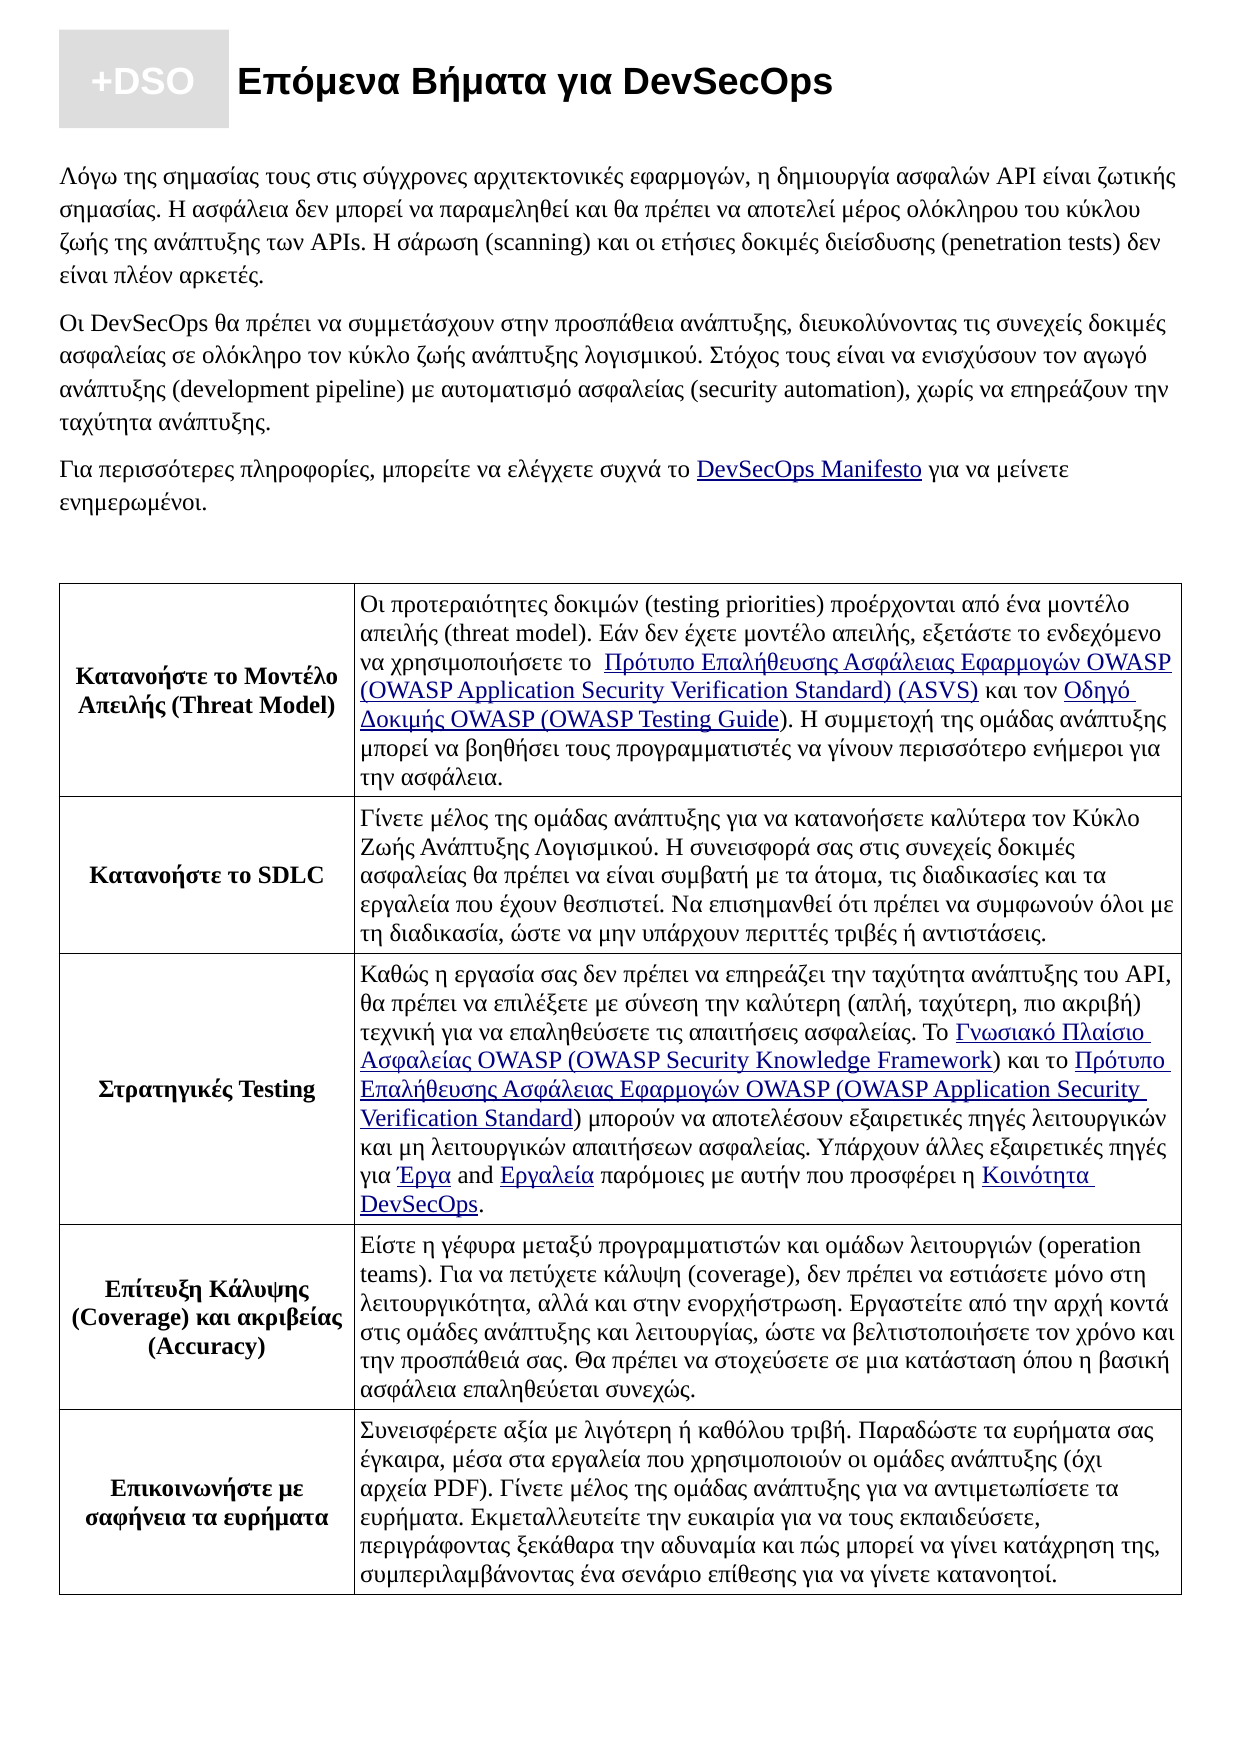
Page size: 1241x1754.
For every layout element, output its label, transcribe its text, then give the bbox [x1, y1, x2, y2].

text Για περισσότερες πληροφορίες, μπορείτε να ελέγχετε συχνά το DevSecOps Manifesto για να μείνετε ενημερωμένοι. [59, 454, 1181, 516]
text Οι DevSecOps θα πρέπει να συμμετάσχουν στην προσπάθεια ανάπτυξης, διευκολύνοντας τις συνεχείς δοκιμές ασφαλείας σε ολόκληρο τον κύκλο ζωής ανάπτυξης λογισμικού. Στόχος τους είναι να ενισχύσουν τον αγωγό ανάπτυξης (development pipeline) με αυτοματισμό ασφαλείας (security automation), χωρίς να επηρεάζουν την ταχύτητα ανάπτυξης. [59, 308, 1181, 435]
table_cell Συνεισφέρετε αξία με λιγότερη ή καθόλου τριβή. Παραδώστε τα ευρήματα σας έγκαιρα, μέσα στα εργαλεία που χρησιμοποιούν οι ομάδες ανάπτυξης (όχι αρχεία PDF). Γίνετε μέλος της ομάδας ανάπτυξης για να αντιμετωπίσετε τα ευρήματα. Εκμεταλλευτείτε την ευκαιρία για να τους εκπαιδεύσετε, περιγράφοντας ξεκάθαρα την αδυναμία και πώς μπορεί να γίνει κατάχρηση της, συμπεριλαμβάνοντας ένα σενάριο επίθεσης για να γίνετε κατανοητοί. [355, 1410, 1181, 1594]
table_cell Κατανoήστε το SDLC [60, 797, 354, 952]
table_cell Επίτευξη Κάλυψης (Coverage) και ακριβείας (Accuracy) [60, 1225, 354, 1409]
table_cell Στρατηγικές Testing [60, 954, 354, 1224]
table_cell Γίνετε μέλος της ομάδας ανάπτυξης για να κατανοήσετε καλύτερα τον Κύκλο Ζωής Ανάπτυξης Λογισμικού. Η συνεισφορά σας στις συνεχείς δοκιμές ασφαλείας θα πρέπει να είναι συμβατή με τα άτομα, τις διαδικασίες και τα εργαλεία που έχουν θεσπιστεί. Να επισημανθεί ότι πρέπει να συμφωνούν όλοι με τη διαδικασία, ώστε να μην υπάρχουν περιττές τριβές ή αντιστάσεις. [355, 797, 1181, 952]
table_cell Επικοινωνήστε με σαφήνεια τα ευρήματα [60, 1410, 354, 1594]
table_cell Είστε η γέφυρα μεταξύ προγραμματιστών και ομάδων λειτουργιών (operation teams). Για να πετύχετε κάλυψη (coverage), δεν πρέπει να εστιάσετε μόνο στη λειτουργικότητα, αλλά και στην ενορχήστρωση. Εργαστείτε από την αρχή κοντά στις ομάδες ανάπτυξης και λειτουργίας, ώστε να βελτιστοποιήσετε τον χρόνο και την προσπάθειά σας. Θα πρέπει να στοχεύσετε σε μια κατάσταση όπου η βασική ασφάλεια επαληθεύεται συνεχώς. [355, 1225, 1181, 1409]
table_header Κατανοήστε το Μοντέλο Απειλής (Threat Model) [60, 584, 354, 796]
table_header Οι προτεραιότητες δοκιμών (testing priorities) προέρχονται από ένα μοντέλο απειλής (threat model). Εάν δεν έχετε μοντέλο απειλής, εξετάστε το ενδεχόμενο να χρησιμοποιήσετε το Πρότυπο Επαλήθευσης Ασφάλειας Εφαρμογών OWASP (OWASP Application Security Verification Standard) (ASVS) και τον Οδηγό Δοκιμής OWASP (OWASP Testing Guide). Η συμμετοχή της ομάδας ανάπτυξης μπορεί να βοηθήσει τους προγραμματιστές να γίνουν περισσότερο ενήμεροι για την ασφάλεια. [355, 584, 1181, 796]
text Λόγω της σημασίας τους στις σύγχρονες αρχιτεκτονικές εφαρμογών, η δημιουργία ασφαλών API είναι ζωτικής σημασίας. Η ασφάλεια δεν μπορεί να παραμεληθεί και θα πρέπει να αποτελεί μέρος ολόκληρου του κύκλου ζωής της ανάπτυξης των APIs. Η σάρωση (scanning) και οι ετήσιες δοκιμές διείσδυσης (penetration tests) δεν είναι πλέον αρκετές. [59, 161, 1181, 289]
table_cell Καθώς η εργασία σας δεν πρέπει να επηρεάζει την ταχύτητα ανάπτυξης του API, θα πρέπει να επιλέξετε με σύνεση την καλύτερη (απλή, ταχύτερη, πιο ακριβή) τεχνική για να επαληθεύσετε τις απαιτήσεις ασφαλείας. Το Γνωσιακό Πλαίσιο Ασφαλείας OWASP (ΟWASP Security Knowledge Framework) και το Πρότυπο Επαλήθευσης Ασφάλειας Εφαρμογών OWASP (OWASP Application Security Verification Standard) μπορούν να αποτελέσουν εξαιρετικές πηγές λειτουργικών και μη λειτουργικών απαιτήσεων ασφαλείας. Υπάρχουν άλλες εξαιρετικές πηγές για Έργα and Εργαλεία παρόμοιες με αυτήν που προσφέρει η Kοινότητα DevSecOps. [355, 954, 1181, 1224]
